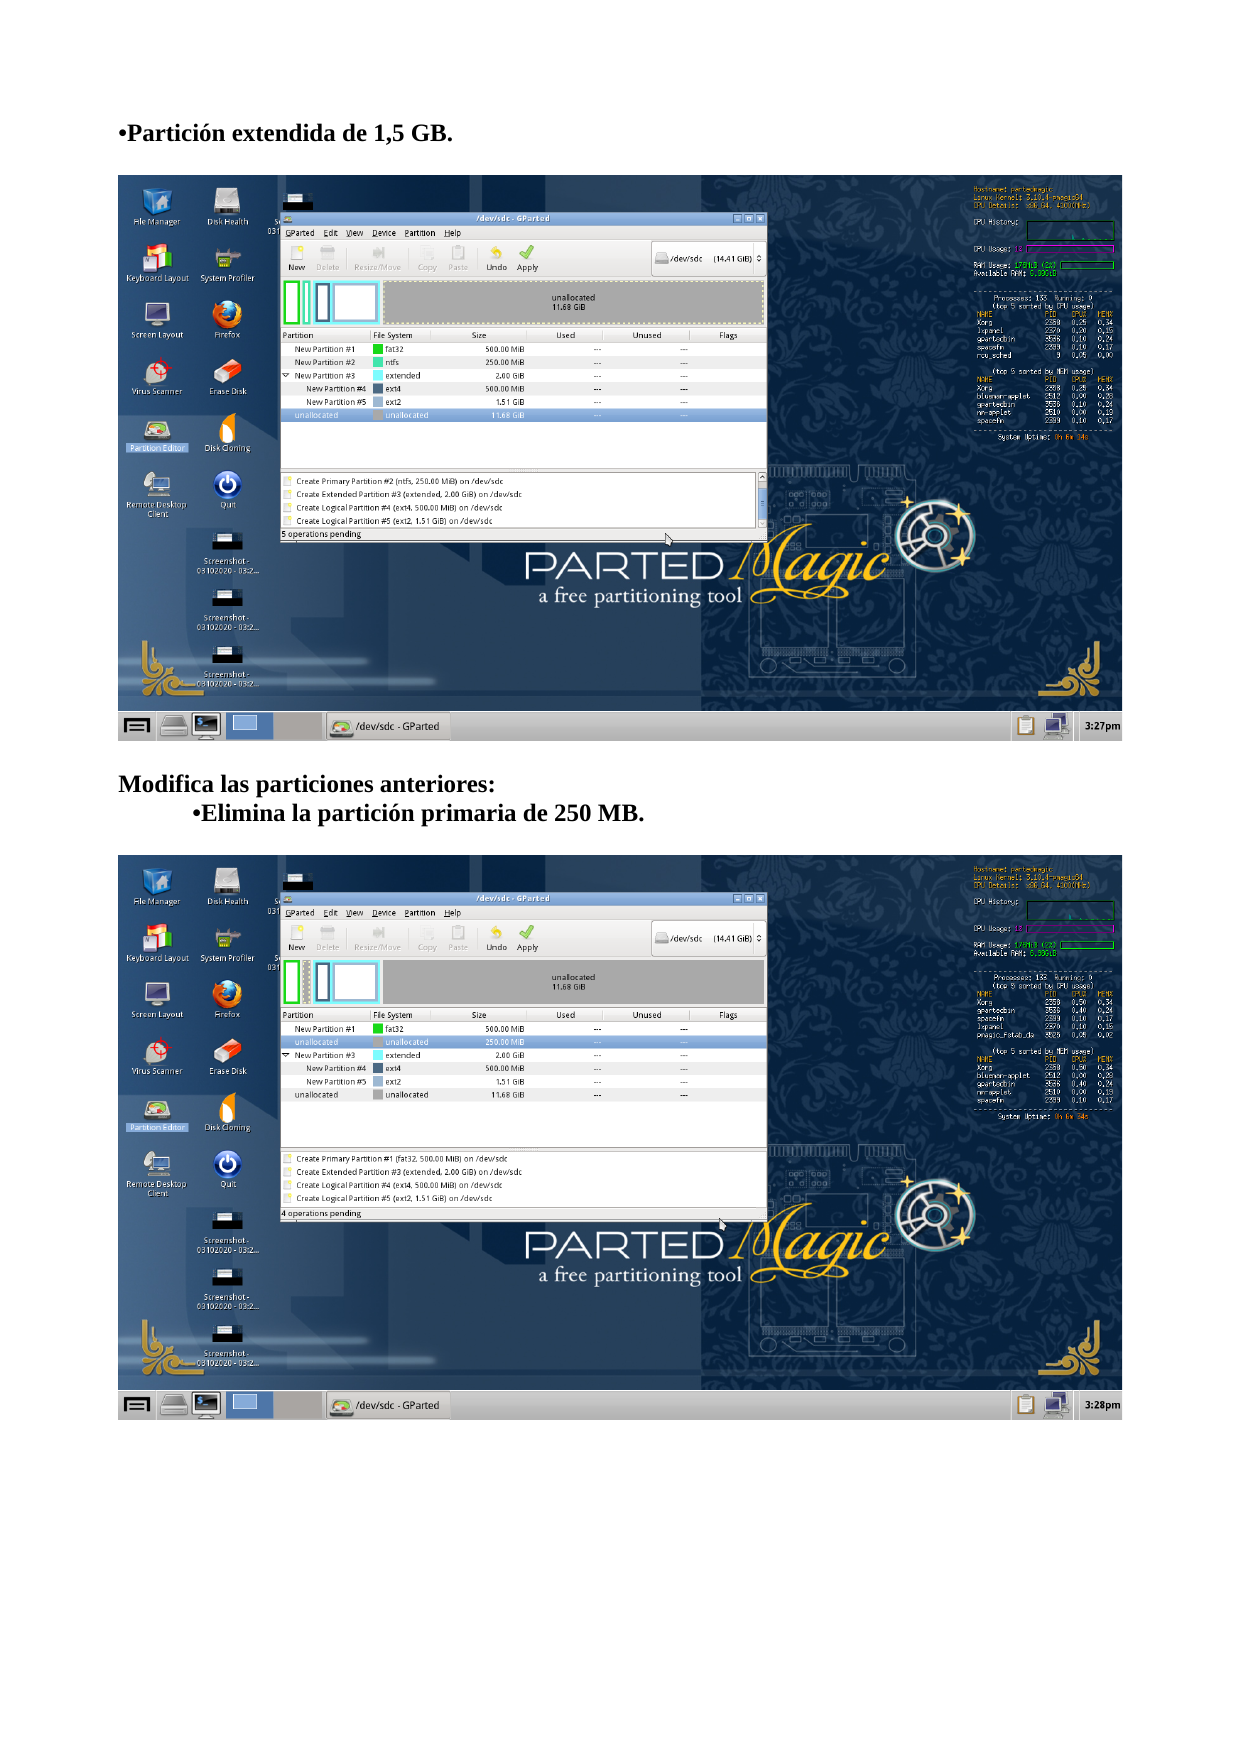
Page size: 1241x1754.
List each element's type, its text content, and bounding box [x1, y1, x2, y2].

text Modifica las particiones anteriores: [118, 769, 1122, 798]
picture [118, 175, 1123, 741]
text •Elimina la partición primaria de 250 MB. [118, 798, 1122, 827]
picture [118, 855, 1123, 1420]
text •Partición extendida de 1,5 GB. [118, 118, 1122, 147]
